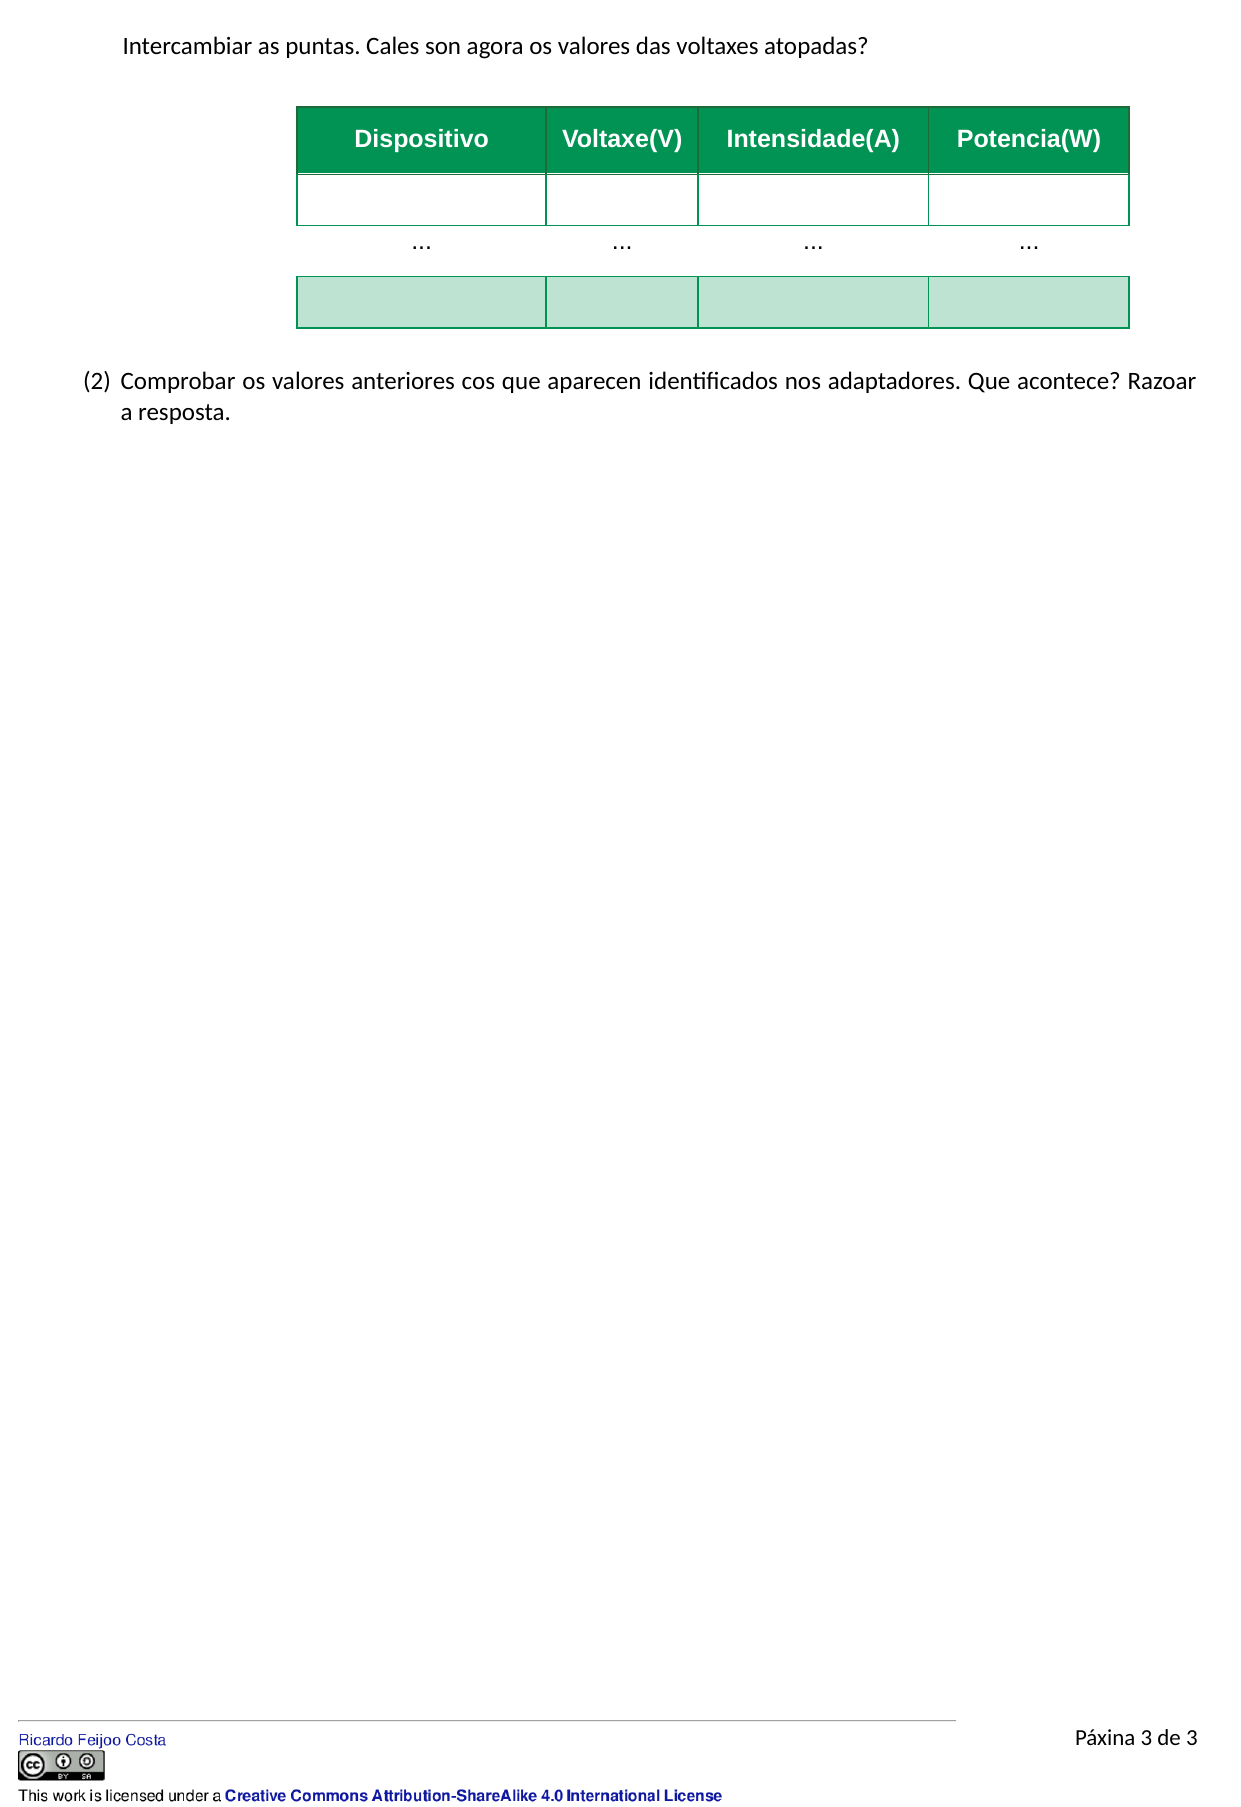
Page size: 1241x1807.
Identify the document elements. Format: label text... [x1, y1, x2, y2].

list Intercambiar as puntas. Cales son agora os valores das voltaxes atopadas? [110, 30, 1197, 60]
table_cell [929, 175, 1128, 225]
table_cell [298, 175, 545, 225]
table_cell ... [546, 226, 698, 276]
table_header Voltaxe(V) [547, 108, 697, 173]
table_cell [699, 277, 928, 327]
list Comprobar os valores anteriores cos que aparecen identificados nos adaptadores. Que acontece? Razoar a resposta. [83, 365, 1197, 426]
table_cell [298, 277, 545, 327]
table_cell [547, 175, 697, 225]
table_cell [699, 175, 928, 225]
table_header Dispositivo [298, 108, 545, 173]
table_cell [547, 277, 697, 327]
table_cell ... [698, 226, 928, 276]
table_header Potencia(W) [929, 108, 1128, 173]
picture [8, 1715, 957, 1806]
table_cell ... [929, 226, 1129, 276]
table_cell ... [297, 226, 546, 276]
table_header Intensidade(A) [699, 108, 928, 173]
table_cell [929, 277, 1128, 327]
